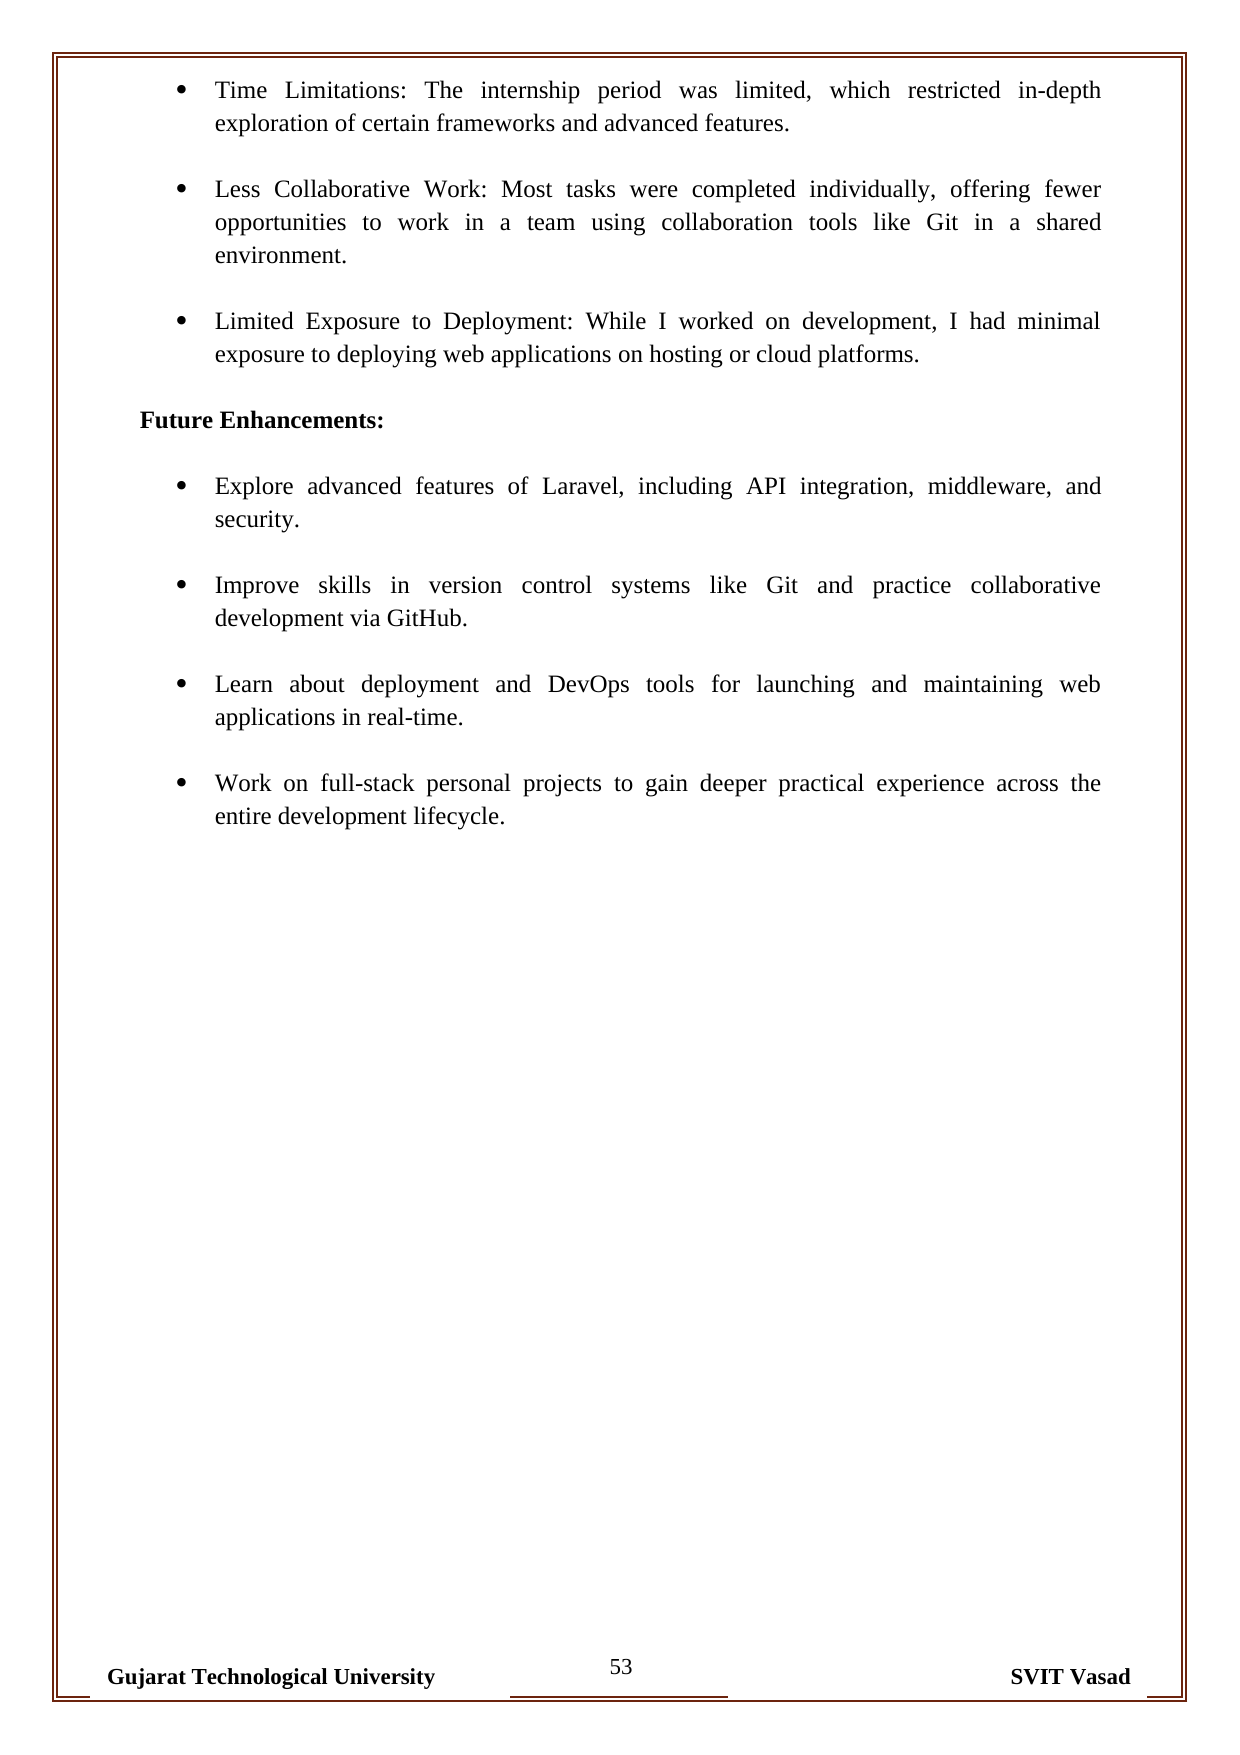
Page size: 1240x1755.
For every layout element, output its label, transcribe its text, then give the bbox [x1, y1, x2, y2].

list Explore advanced features of Laravel, including API integration, middleware, and security. [177, 471, 1102, 533]
text Future Enhancements: [139, 405, 1102, 434]
list Less Collaborative Work: Most tasks were completed individually, offering fewer opportunities to work in a team using collaboration tools like Git in a shared environment. [177, 174, 1102, 269]
list Work on full-stack personal projects to gain deeper practical experience across the entire development lifecycle. [177, 768, 1102, 830]
list Improve skills in version control systems like Git and practice collaborative development via GitHub. [177, 570, 1102, 632]
list Limited Exposure to Deployment: While I worked on development, I had minimal exposure to deploying web applications on hosting or cloud platforms. [177, 306, 1102, 368]
list Time Limitations: The internship period was limited, which restricted in-depth exploration of certain frameworks and advanced features. [177, 75, 1102, 137]
list Learn about deployment and DevOps tools for launching and maintaining web applications in real-time. [177, 669, 1102, 731]
